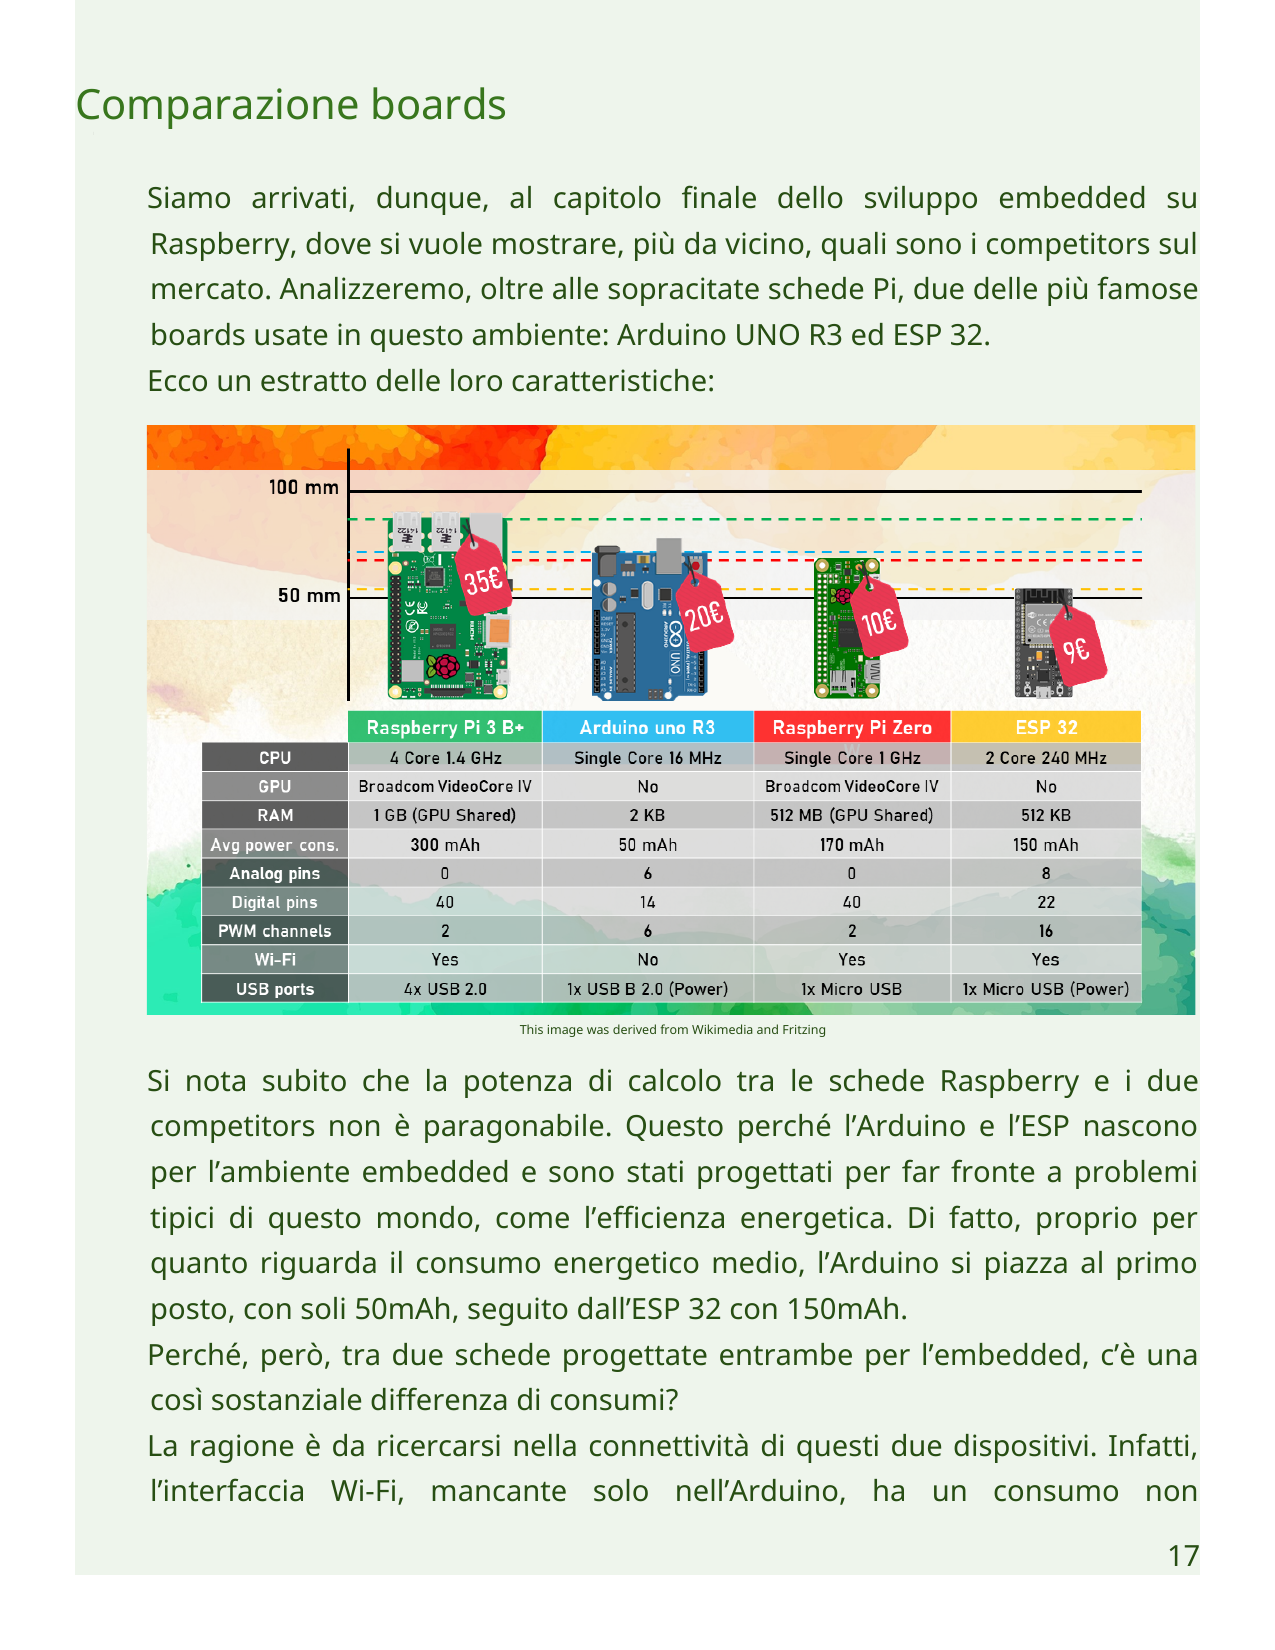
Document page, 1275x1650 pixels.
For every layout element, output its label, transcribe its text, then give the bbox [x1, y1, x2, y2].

text La ragione è da ricercarsi nella connettività di questi due dispositivi. Infatti, l’interfaccia Wi-Fi, mancante solo nell’Arduino, ha un consumo non [147, 1425, 1200, 1510]
text This image was derived from Wikimedia and Fritzing [146, 1021, 1200, 1038]
text Ecco un estratto delle loro caratteristiche: [147, 360, 1200, 399]
picture [146, 425, 1196, 1015]
subtitle Comparazione boards [75, 75, 1200, 132]
text Perché, però, tra due schede progettate entrambe per l’embedded, c’è una così sostanziale differenza di consumi? [147, 1334, 1200, 1419]
text Si nota subito che la potenza di calcolo tra le schede Raspberry e i due competitors non è paragonabile. Questo perché l’Arduino e l’ESP nascono per l’ambiente embedded e sono stati progettati per far fronte a problemi tipici di questo mondo, come l’efficienza energetica. Di fatto, proprio per quanto riguarda il consumo energetico medio, l’Arduino si piazza al primo posto, con soli 50mAh, seguito dall’ESP 32 con 150mAh. [147, 1060, 1200, 1328]
text Siamo arrivati, dunque, al capitolo finale dello sviluppo embedded su Raspberry, dove si vuole mostrare, più da vicino, quali sono i competitors sul mercato. Analizzeremo, oltre alle sopracitate schede Pi, due delle più famose boards usate in questo ambiente: Arduino UNO R3 ed ESP 32. [147, 177, 1200, 354]
